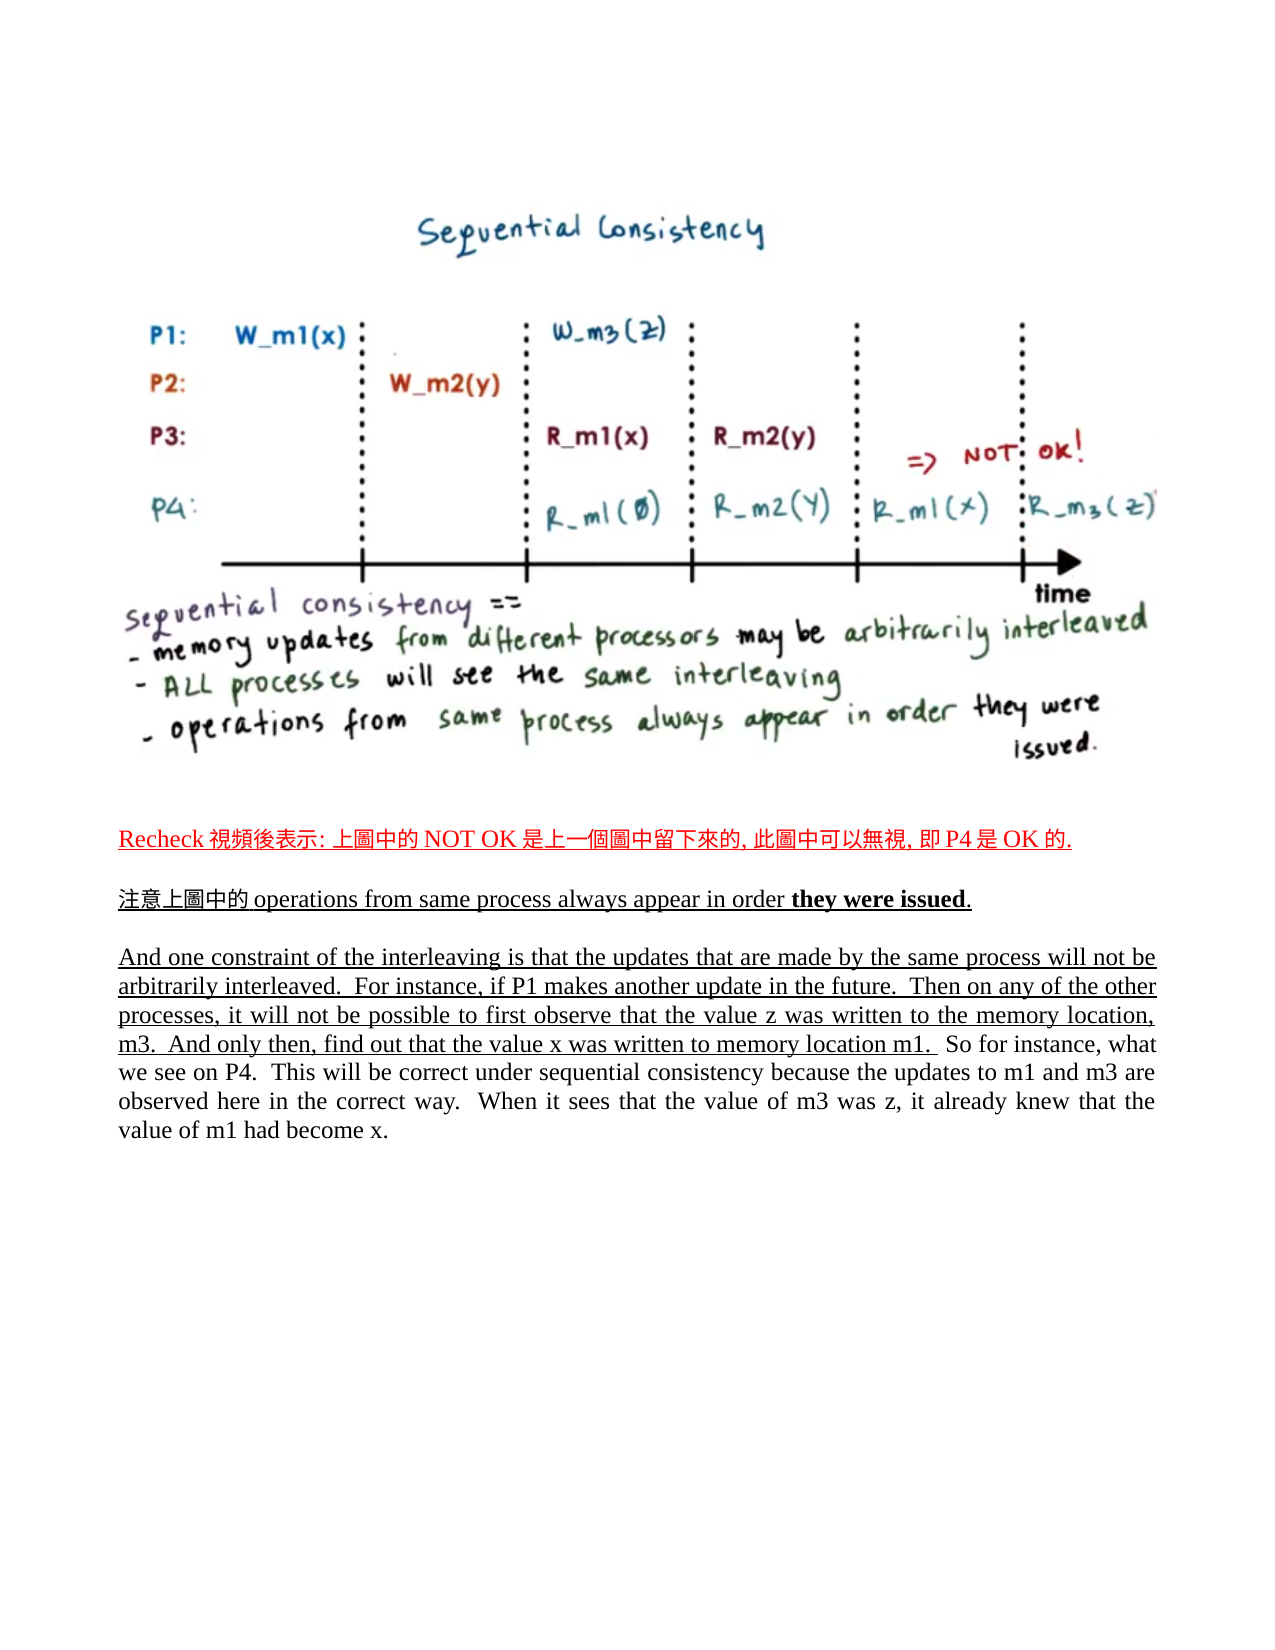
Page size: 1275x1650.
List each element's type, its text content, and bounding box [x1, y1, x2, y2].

picture [118, 204, 1157, 764]
text 注意上圖中的operations from same process always appear in order they were issued. [118, 882, 1157, 914]
text And one constraint of the interleaving is that the updates that are made by the same process will not be [118, 942, 1157, 967]
text arbitrarily interleaved. For instance, if P1 makes another update in the future. Then on any of the other [118, 969, 1157, 996]
text Recheck視頻後表示: 上圖中的NOT OK是上一個圖中留下來的, 此圖中可以無視, 即P4是OK的. [118, 822, 1157, 853]
text processes, it will not be possible to first observe that the value z was written to the memory location, m3. And only then, find out that the value x was written to memory location m1. So for instance, what we see on P4. This will be correct under sequential consistency because the updates to m1 and m3 are observed here in the correct way. When it sees that the value of m3 was z, it already knew that the value of m1 had become x. [118, 998, 1157, 1144]
